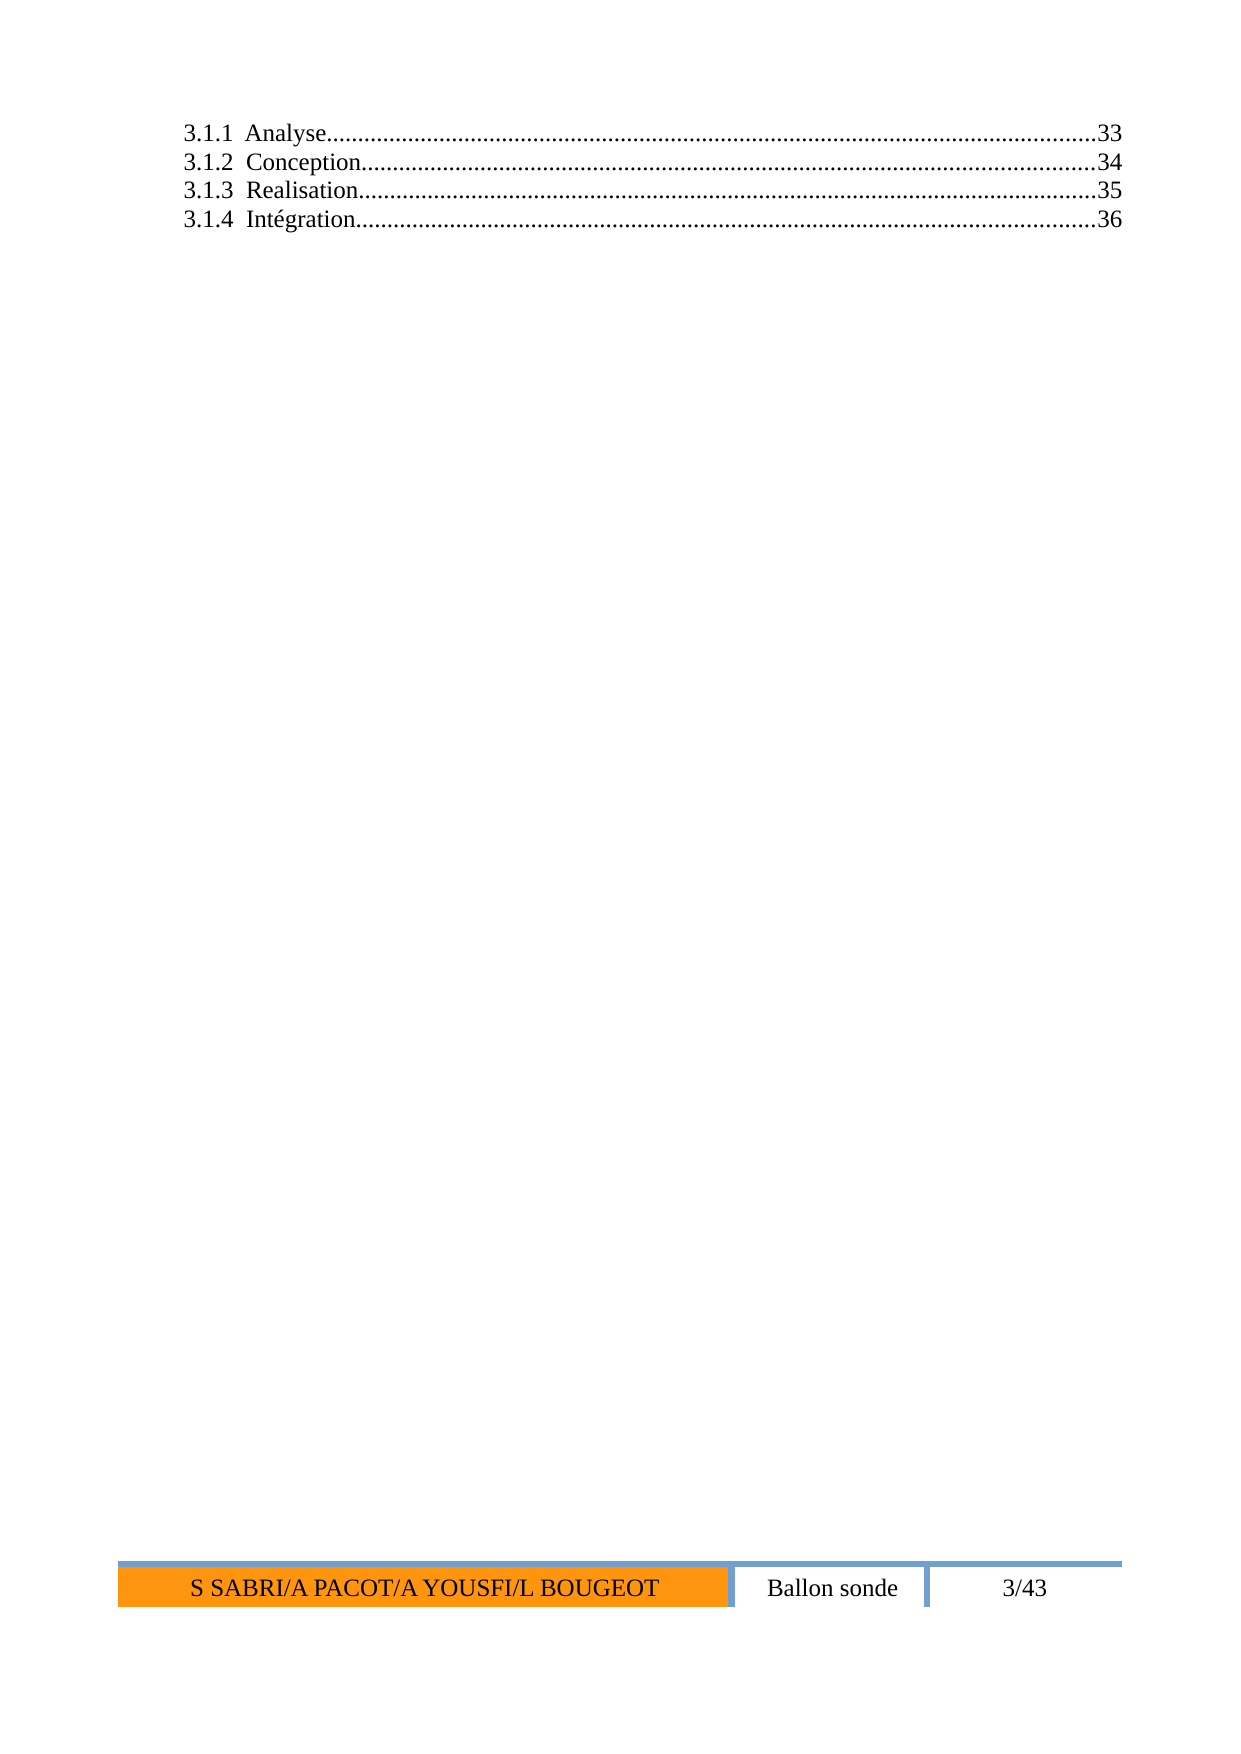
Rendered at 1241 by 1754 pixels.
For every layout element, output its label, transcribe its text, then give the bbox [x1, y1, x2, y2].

text 3.1.3 Realisation 35 [177, 176, 1122, 204]
text 3.1.4 Intégration 36 [177, 204, 1122, 233]
text 3.1.2 Conception 34 [177, 147, 1122, 176]
text 3.1.1 Analyse 33 [177, 118, 1122, 147]
